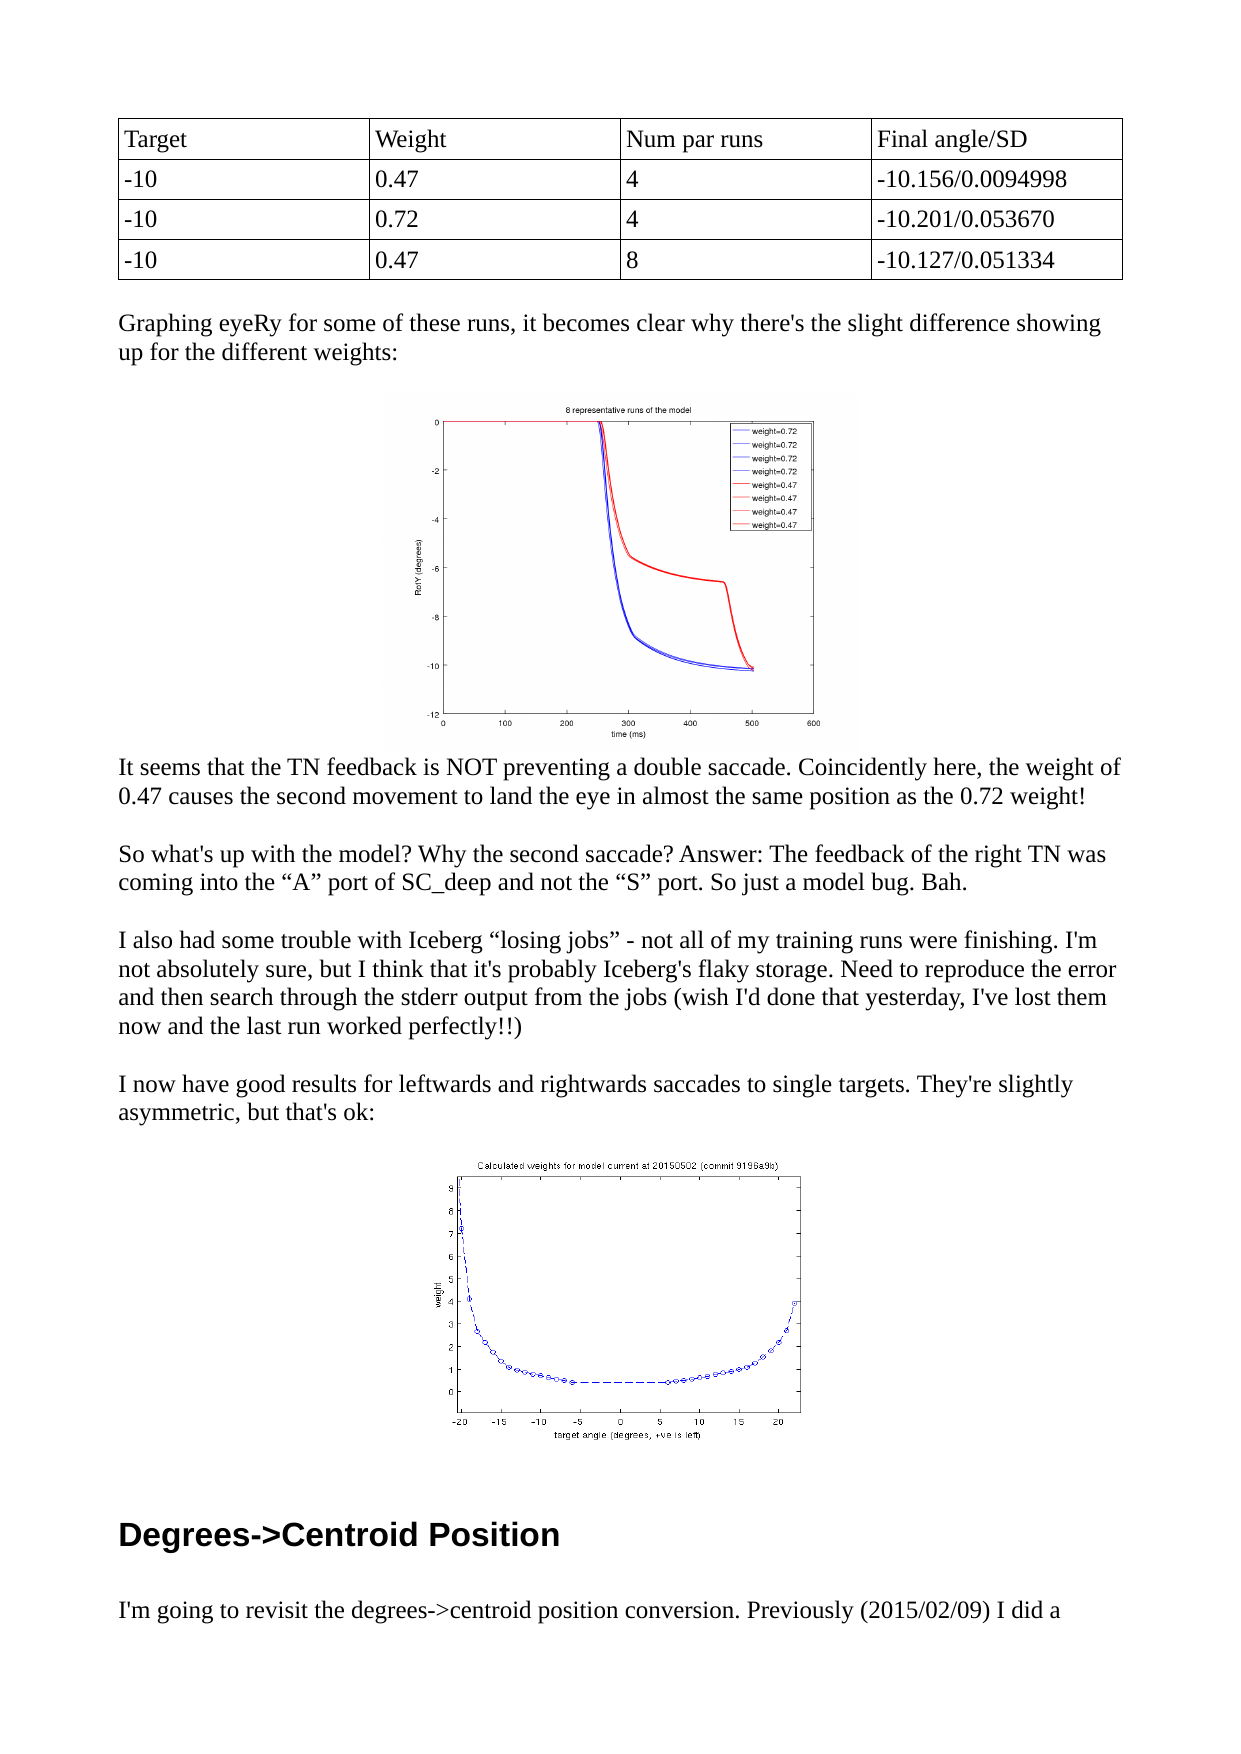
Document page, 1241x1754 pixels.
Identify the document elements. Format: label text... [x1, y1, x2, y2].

subtitle Degrees->Centroid Position [118, 1515, 1122, 1554]
table_header Weight [370, 119, 620, 158]
table_cell 8 [621, 240, 871, 279]
picture [399, 1155, 842, 1444]
table_cell 4 [621, 200, 871, 239]
text I now have good results for leftwards and rightwards saccades to single targets. They're slightly asymmetric, but that's ok: [118, 1069, 1122, 1126]
table_cell -10 [119, 160, 369, 199]
table_cell 0.47 [370, 160, 620, 199]
table_header Target [119, 119, 369, 158]
table_cell -10 [119, 240, 369, 279]
table_cell -10.201/0.053670 [872, 200, 1122, 239]
table_cell 0.47 [370, 240, 620, 279]
text I'm going to revisit the degrees->centroid position conversion. Previously (2015/02/09) I did a [118, 1595, 1122, 1624]
table_cell 0.72 [370, 200, 620, 239]
table_header Num par runs [621, 119, 871, 158]
table_cell -10 [119, 200, 369, 239]
table_header Final angle/SD [872, 119, 1122, 158]
table_cell 4 [621, 160, 871, 199]
picture [381, 394, 859, 753]
text So what's up with the model? Why the second saccade? Answer: The feedback of the right TN was coming into the “A” port of SC_deep and not the “S” port. So just a model bug. Bah. [118, 839, 1122, 896]
text Graphing eyeRy for some of these runs, it becomes clear why there's the slight difference showing up for the different weights: [118, 308, 1122, 366]
table_cell -10.156/0.0094998 [872, 160, 1122, 199]
table_cell -10.127/0.051334 [872, 240, 1122, 279]
text I also had some trouble with Iceberg “losing jobs” - not all of my training runs were finishing. I'm not absolutely sure, but I think that it's probably Iceberg's flaky storage. Need to reproduce the error and then search through the stderr output from the jobs (wish I'd done that yesterday, I've lost them now and the last run worked perfectly!!) [118, 925, 1122, 1040]
text It seems that the TN feedback is NOT preventing a double saccade. Coincidently here, the weight of 0.47 causes the second movement to land the eye in almost the same position as the 0.72 weight! [118, 394, 1122, 810]
